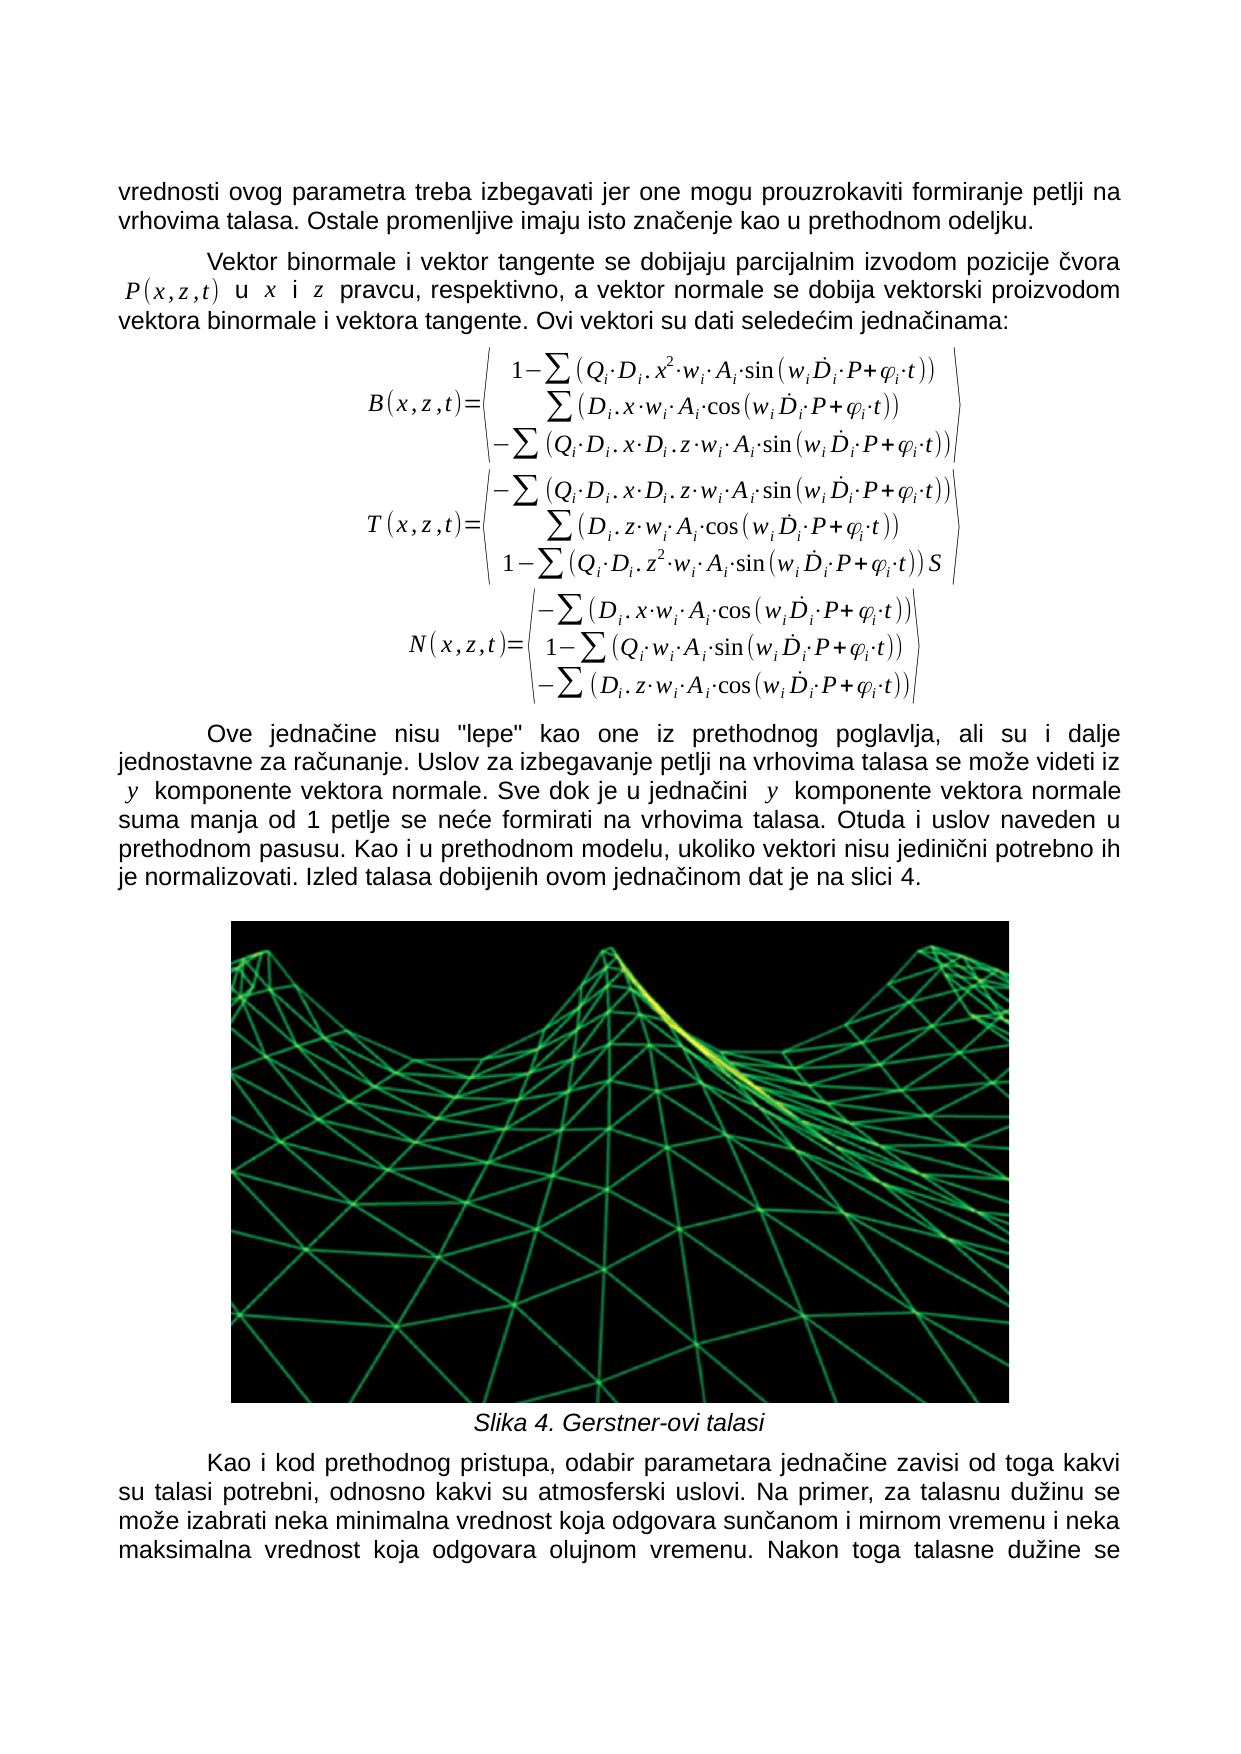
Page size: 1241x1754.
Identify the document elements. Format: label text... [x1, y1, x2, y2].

text Slika 4. Gerstner-ovi talasi [231, 1403, 1009, 1437]
text U ovim jednačinama je parametar koji kontroliše strminu talasa. Za svaki talas vrednost parametra jednaka 0 daje uobičajne okrugle sinusne talase opisane u prethodnom odeljku, a vrednost parametra daje talase sa oštrim vrhom. Veće vrednosti ovog parametra treba izbegavati jer one mogu prouzrokaviti formiranje petlji na vrhovima talasa. Ostale promenljive imaju isto značenje kao u prethodnom odeljku. [118, 177, 1122, 235]
text Kao i kod prethodnog pristupa, odabir parametara jednačine zavisi od toga kakvi su talasi potrebni, odnosno kakvi su atmosferski uslovi. Na primer, za talasnu dužinu se može izabrati neka minimalna vrednost koja odgovara sunčanom i mirnom vremenu i neka maksimalna vrednost koja odgovara olujnom vremenu. Nakon toga talasne dužine se [118, 903, 1122, 1563]
picture [231, 921, 1010, 1403]
text Ove jednačine nisu "lepe" kao one iz prethodnog poglavlja, ali su i dalje jednostavne za računanje. Uslov za izbegavanje petlji na vrhovima talasa se može videti iz komponente vektora normale. Sve dok je u jednačini komponente vektora normale suma manja od 1 petlje se neće formirati na vrhovima talasa. Otuda i uslov naveden u prethodnom pasusu. Kao i u prethodnom modelu, ukoliko vektori nisu jedinični potrebno ih je normalizovati. Izled talasa dobijenih ovom jednačinom dat je na slici 4. [118, 718, 1122, 891]
text Vektor binormale i vektor tangente se dobijaju parcijalnim izvodom pozicije čvora u i pravcu, respektivno, a vektor normale se dobija vektorski proizvodom vektora binormale i vektora tangente. Ovi vektori su dati seledećim jednačinama: [118, 247, 1122, 335]
